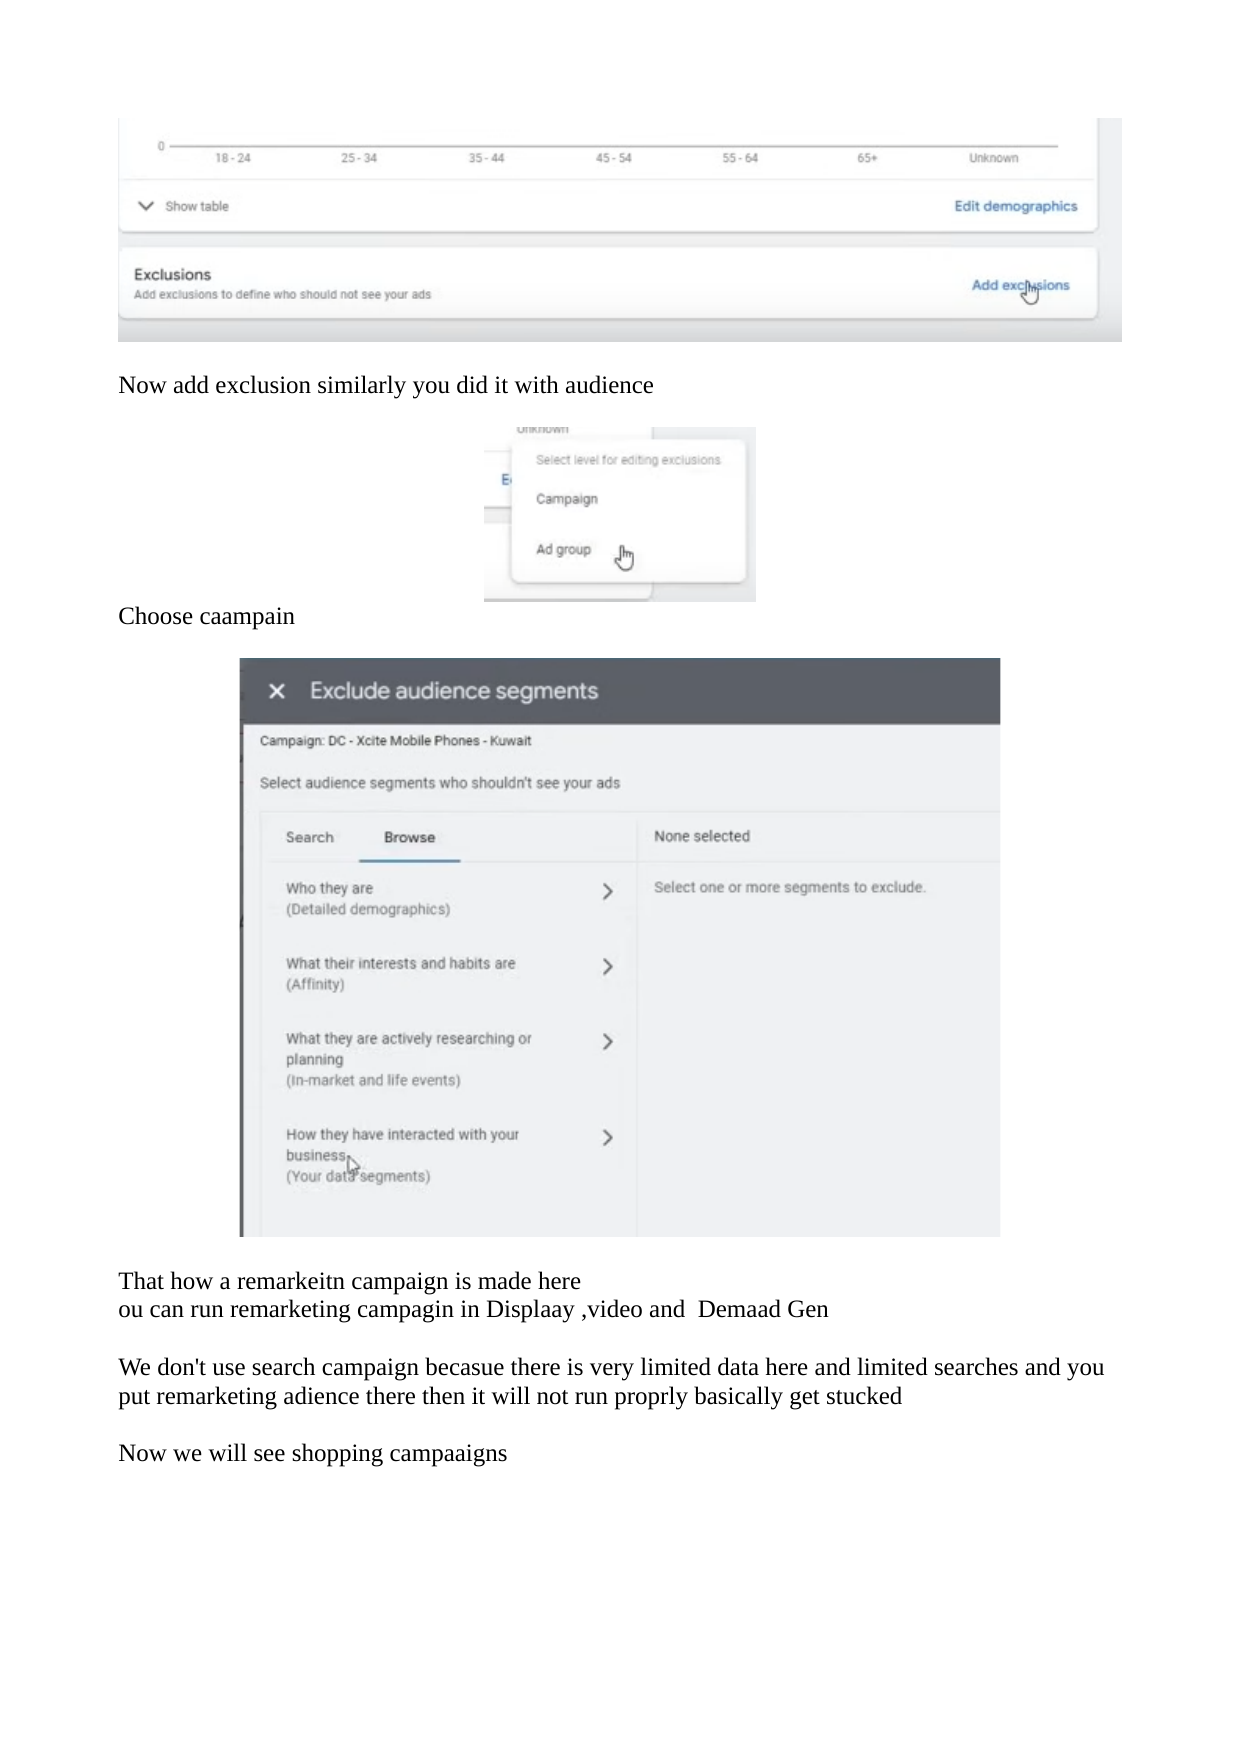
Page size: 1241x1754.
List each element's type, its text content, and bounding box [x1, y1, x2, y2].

text Now we will see shopping campaaigns [118, 1438, 1122, 1467]
text We don't use search campaign becasue there is very limited data here and limited searches and you put remarketing adience there then it will not run proprly basically get stucked [118, 1352, 1122, 1409]
picture [239, 658, 1001, 1237]
picture [484, 427, 756, 602]
text ou can run remarketing campagin in Displaay ,video and Demaad Gen [118, 1294, 1122, 1323]
text Now add exclusion similarly you did it with audience [118, 370, 1122, 399]
text Choose caampain [118, 428, 1122, 630]
text That how a remarkeitn campaign is made here [118, 1266, 1122, 1294]
picture [118, 118, 1122, 342]
